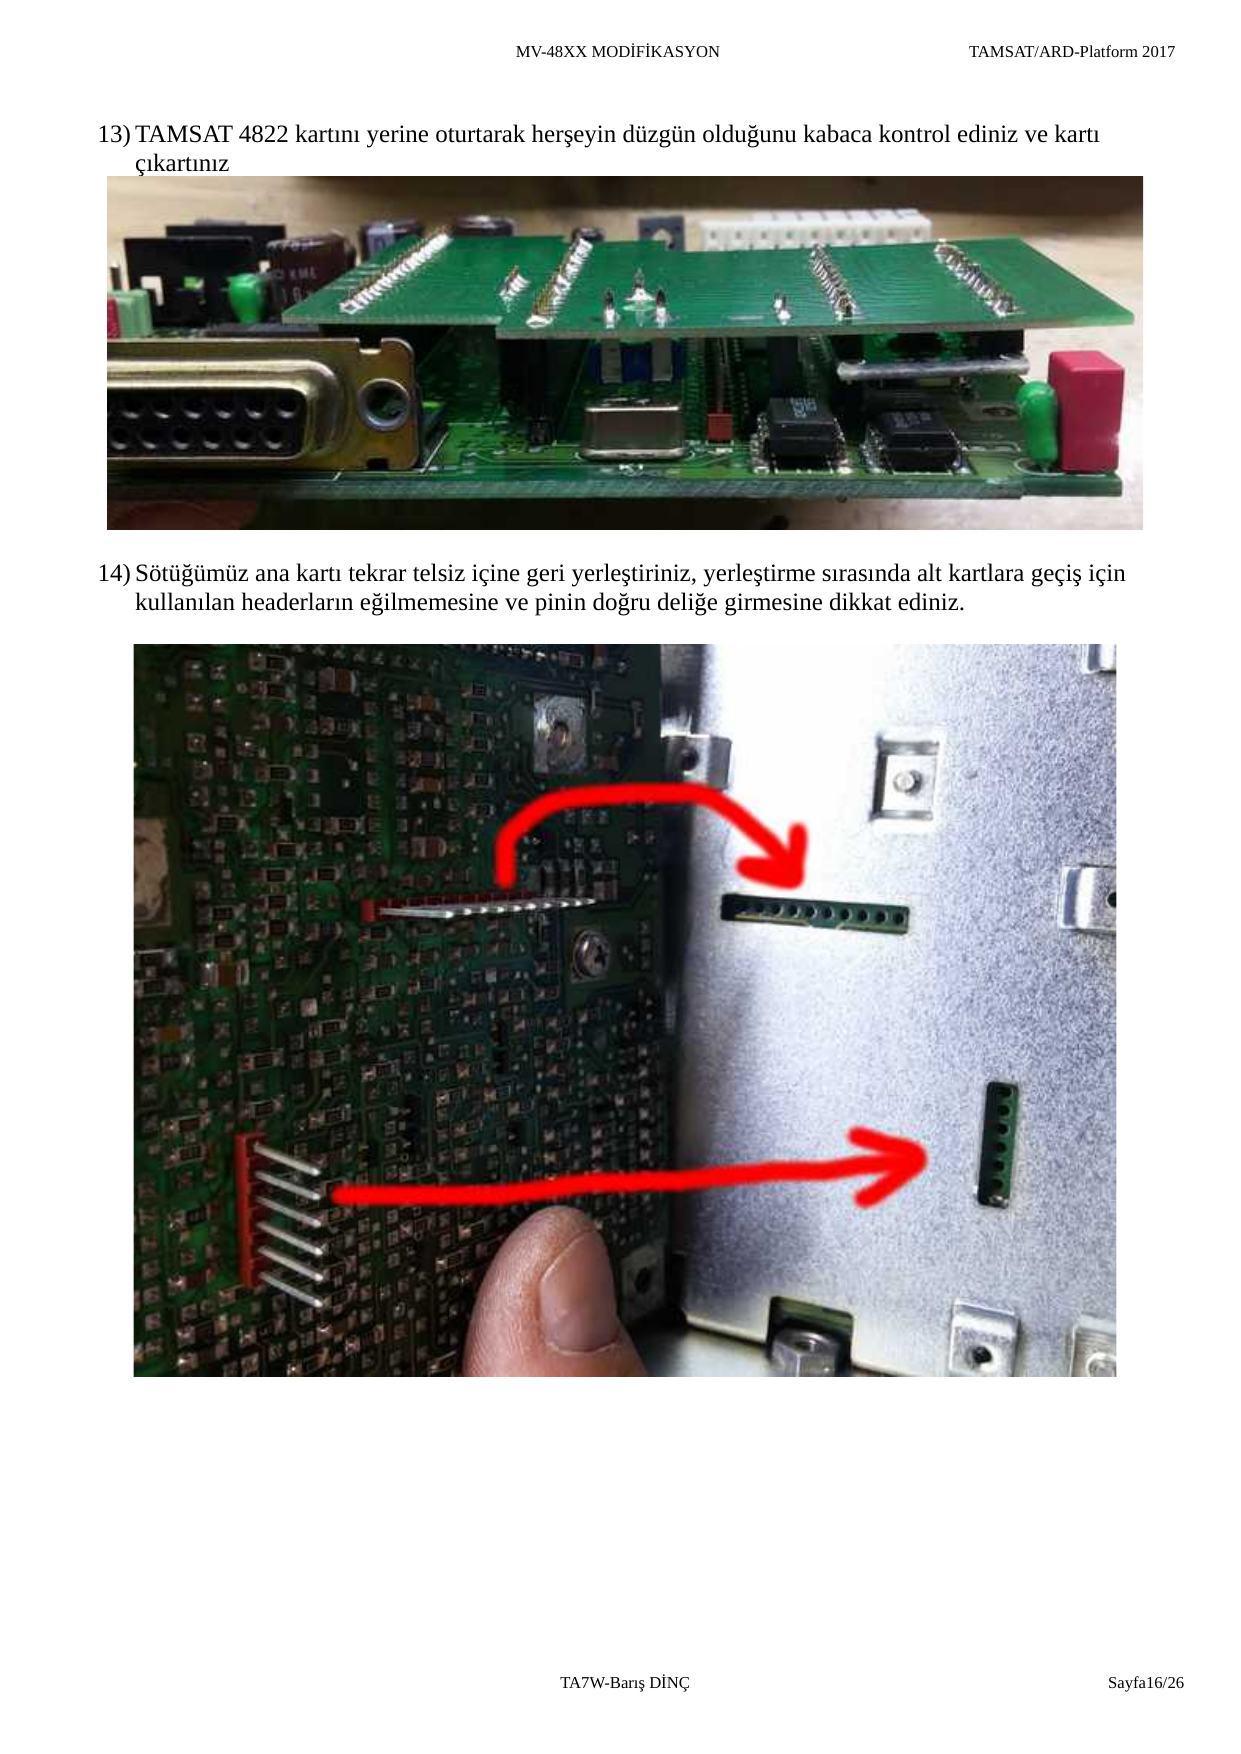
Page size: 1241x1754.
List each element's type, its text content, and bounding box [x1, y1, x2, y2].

list Sötüğümüz ana kartı tekrar telsiz içine geri yerleştiriniz, yerleştirme sırasında alt kartlara geçiş için kullanılan headerların eğilmemesine ve pinin doğru deliğe girmesine dikkat ediniz. [97, 558, 1190, 615]
picture [133, 644, 1117, 1377]
picture [107, 176, 1144, 530]
list TAMSAT 4822 kartını yerine oturtarak herşeyin düzgün olduğunu kabaca kontrol ediniz ve kartı çıkartınız [97, 119, 1190, 177]
